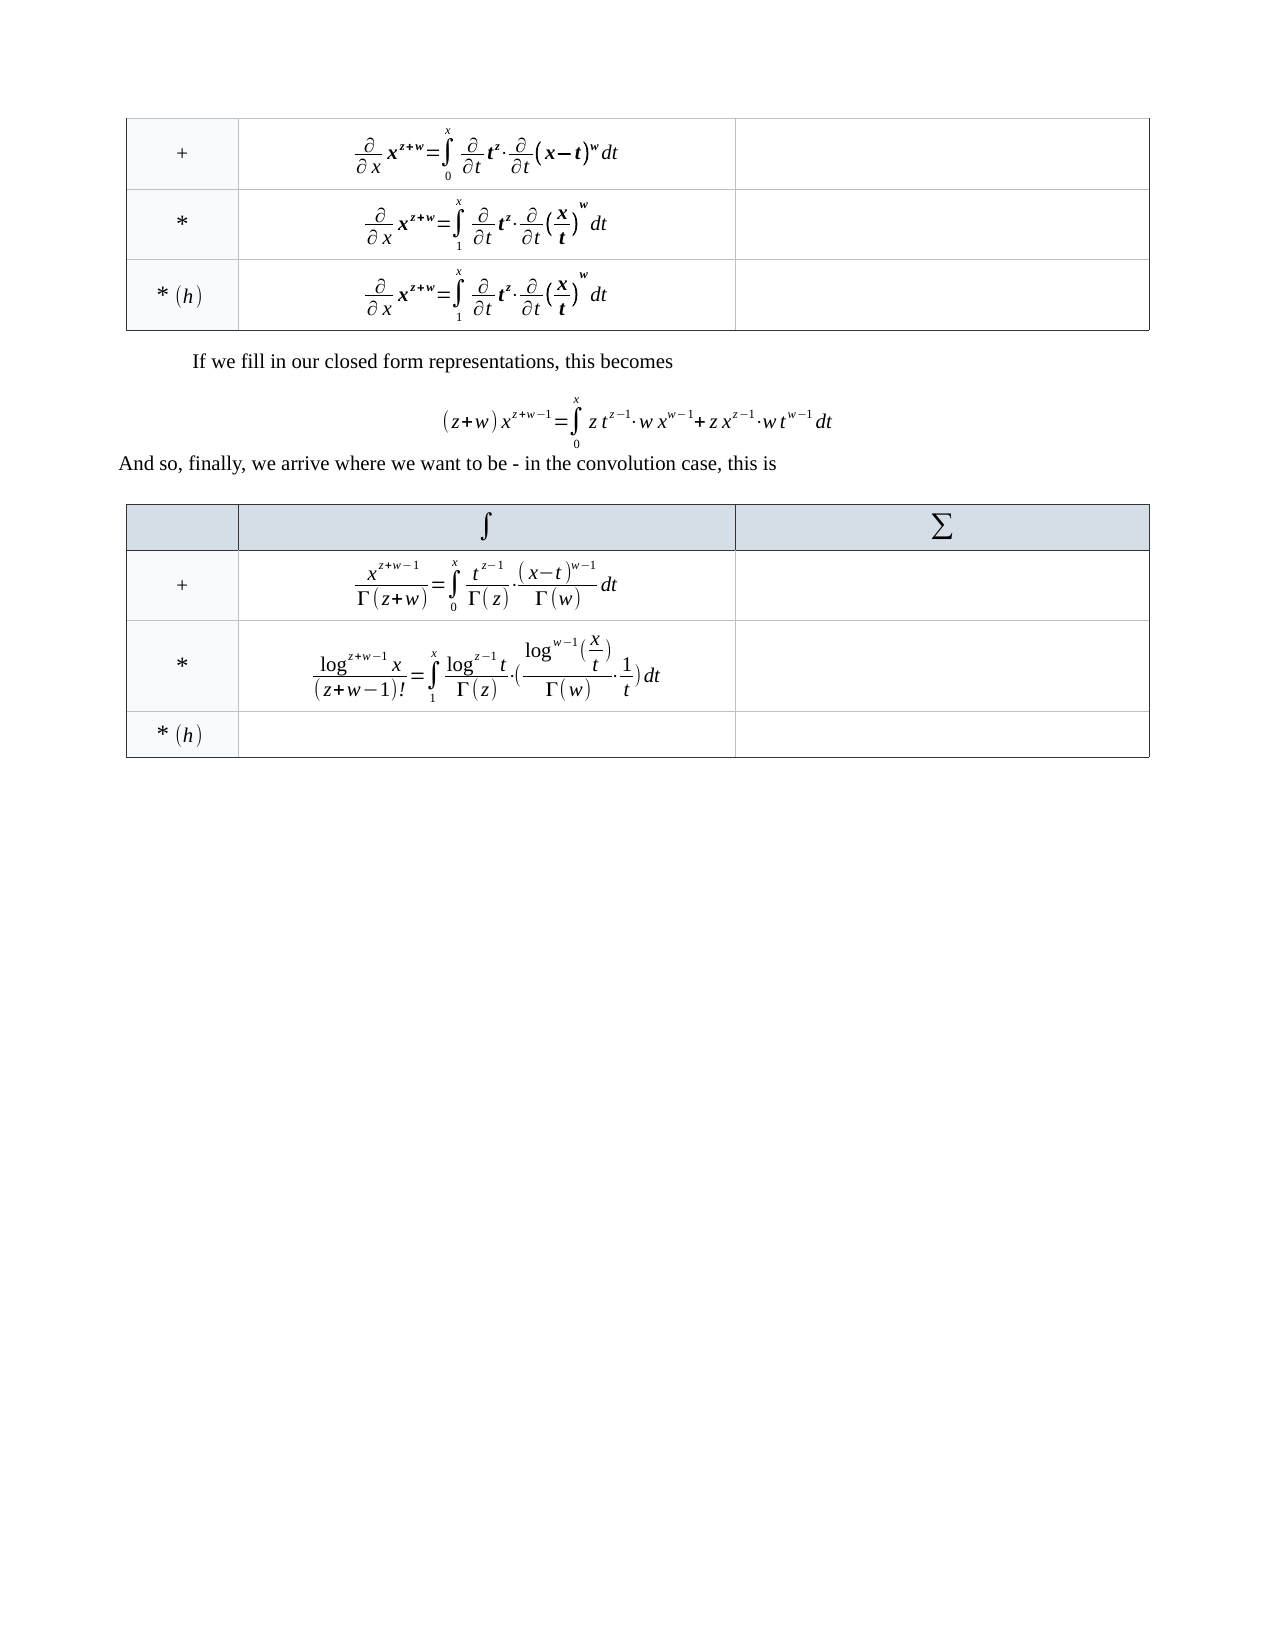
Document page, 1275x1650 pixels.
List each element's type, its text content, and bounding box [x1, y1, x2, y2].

table_cell [736, 712, 1149, 757]
table_cell + [127, 551, 238, 620]
table_cell [736, 119, 1149, 189]
table_cell + [127, 119, 238, 189]
table_cell [736, 190, 1149, 259]
table_cell [239, 551, 735, 620]
table_header [736, 505, 1149, 550]
table_cell [239, 260, 735, 330]
table_cell * [127, 621, 238, 711]
table_cell [736, 260, 1149, 330]
table_cell [736, 551, 1149, 620]
table_cell * [127, 712, 238, 757]
table_header [239, 505, 735, 550]
table_cell * [127, 260, 238, 330]
text If we fill in our closed form representations, this becomes [118, 349, 1157, 373]
table_cell [239, 621, 735, 711]
table_header [127, 505, 238, 550]
table_cell [736, 621, 1149, 711]
table_cell [239, 190, 735, 259]
table_cell [239, 119, 735, 189]
text And so, finally, we arrive where we want to be - in the convolution case, this is [118, 451, 1157, 475]
table_cell * [127, 190, 238, 259]
table_cell [239, 712, 735, 757]
